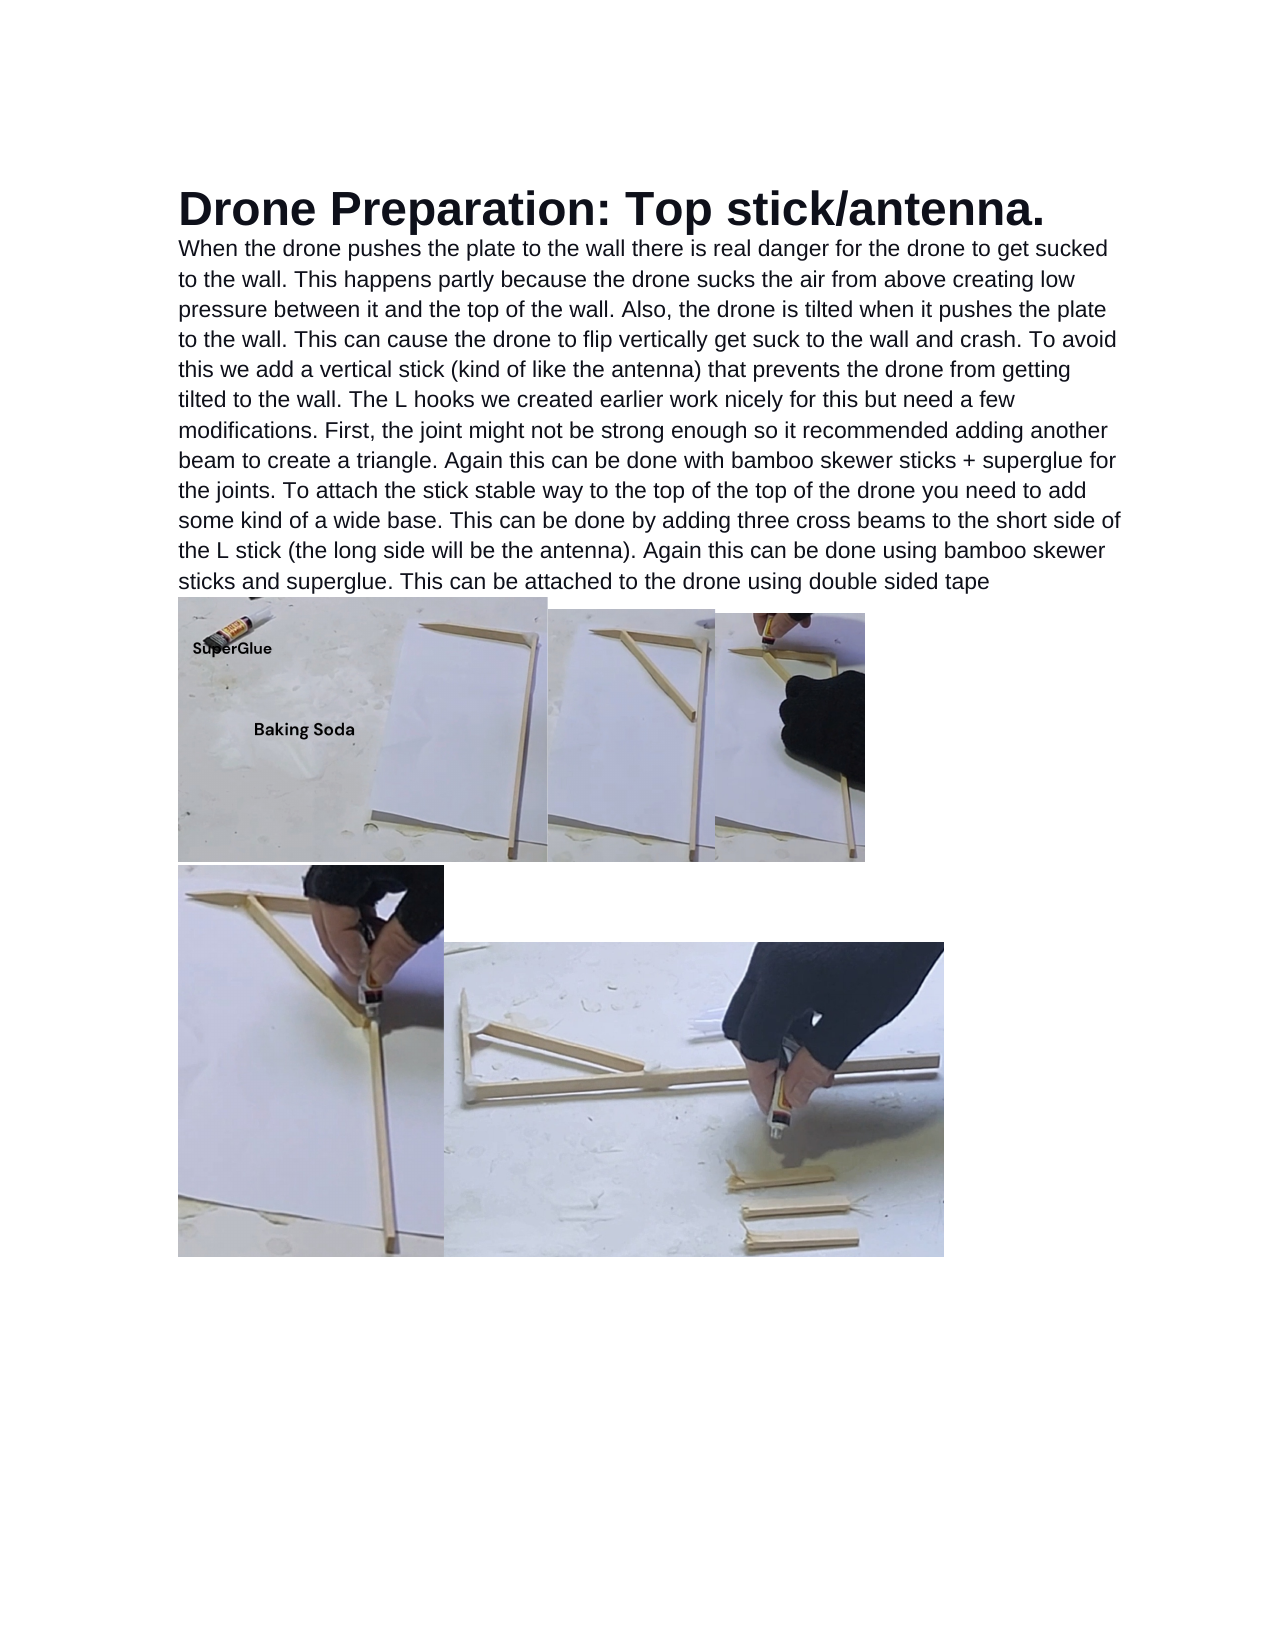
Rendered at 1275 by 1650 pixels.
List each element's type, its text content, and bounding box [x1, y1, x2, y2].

subtitle Drone Preparation: Top stick/antenna. [178, 180, 1125, 235]
picture [178, 597, 865, 862]
picture [178, 865, 944, 1257]
text When the drone pushes the plate to the wall there is real danger for the drone to get sucked to the wall. This happens partly because the drone sucks the air from above creating low pressure between it and the top of the wall. Also, the drone is tilted when it pushes the plate to the wall. This can cause the drone to flip vertically get suck to the wall and crash. To avoid this we add a vertical stick (kind of like the antenna) that prevents the drone from getting tilted to the wall. The L hooks we created earlier work nicely for this but need a few modifications. First, the joint might not be strong enough so it recommended adding another beam to create a triangle. Again this can be done with bamboo skewer sticks + superglue for the joints. To attach the stick stable way to the top of the top of the drone you need to add some kind of a wide base. This can be done by adding three cross beams to the short side of the L stick (the long side will be the antenna). Again this can be done using bamboo skewer sticks and superglue. This can be attached to the drone using double sided tape [178, 235, 1125, 594]
